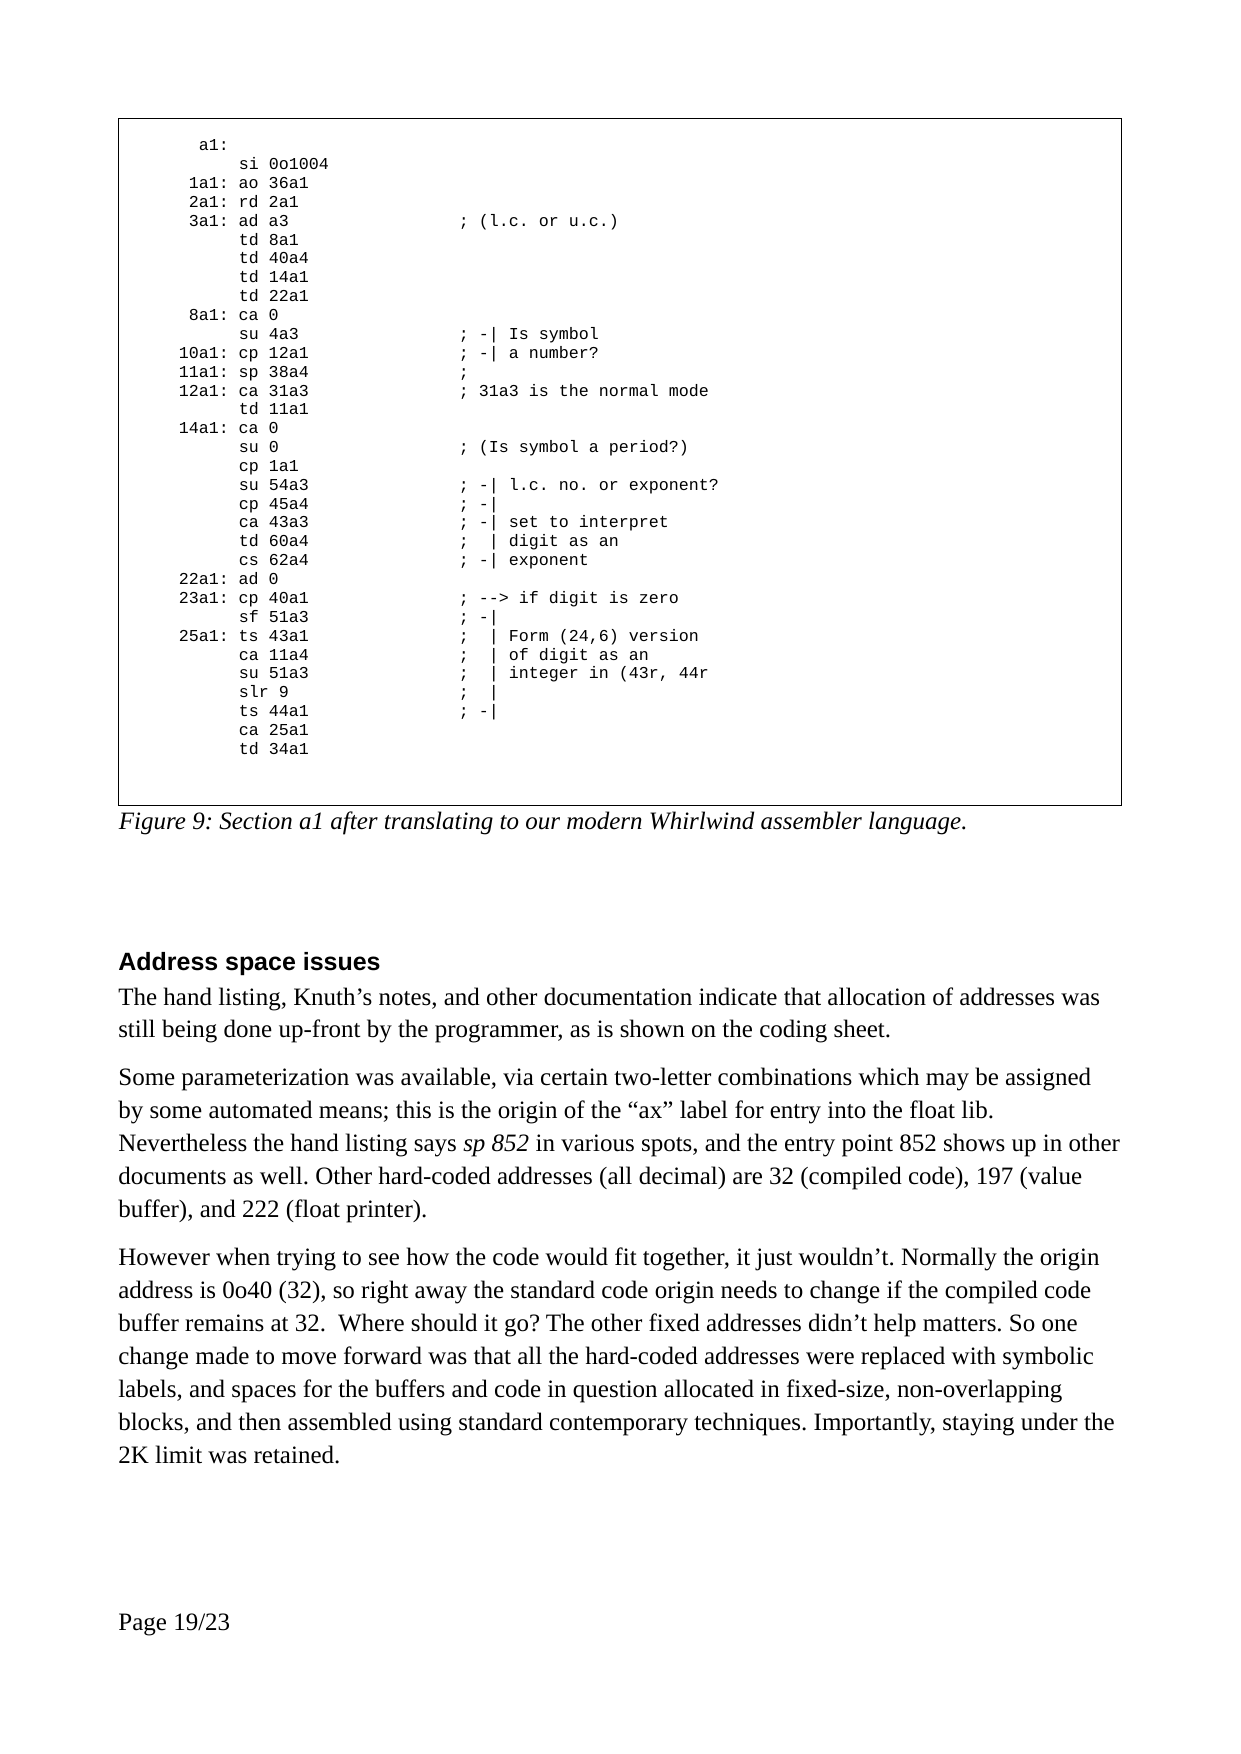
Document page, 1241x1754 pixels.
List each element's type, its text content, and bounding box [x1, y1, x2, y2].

text Some parameterization was available, via certain two-letter combinations which may be assigned by some automated means; this is the origin of the “ax” label for entry into the float lib. Nevertheless the hand listing says sp 852 in various spots, and the entry point 852 shows up in other documents as well. Other hard-coded addresses (all decimal) are 32 (compiled code), 197 (value buffer), and 222 (float printer). [118, 1062, 1122, 1223]
subtitle Address space issues [118, 947, 1122, 975]
text The hand listing, Knuth’s notes, and other documentation indicate that allocation of addresses was still being done up-front by the programmer, as is shown on the coding sheet. [118, 982, 1122, 1043]
text Figure 9: Section a1 after translating to our modern Whirlwind assembler language. [119, 131, 1121, 805]
text However when trying to see how the code would fit together, it just wouldn’t. Normally the origin address is 0o40 (32), so right away the standard code origin needs to change if the compiled code buffer remains at 32. Where should it go? The other fixed addresses didn’t help matters. So one change made to move forward was that all the hard-coded addresses were replaced with symbolic labels, and spaces for the buffers and code in question allocated in fixed-size, non-overlapping blocks, and then assembled using standard contemporary techniques. Importantly, staying under the 2K limit was retained. [118, 1242, 1122, 1469]
text Figure 9: Section a1 after translating to our modern Whirlwind assembler language. [119, 806, 1122, 834]
